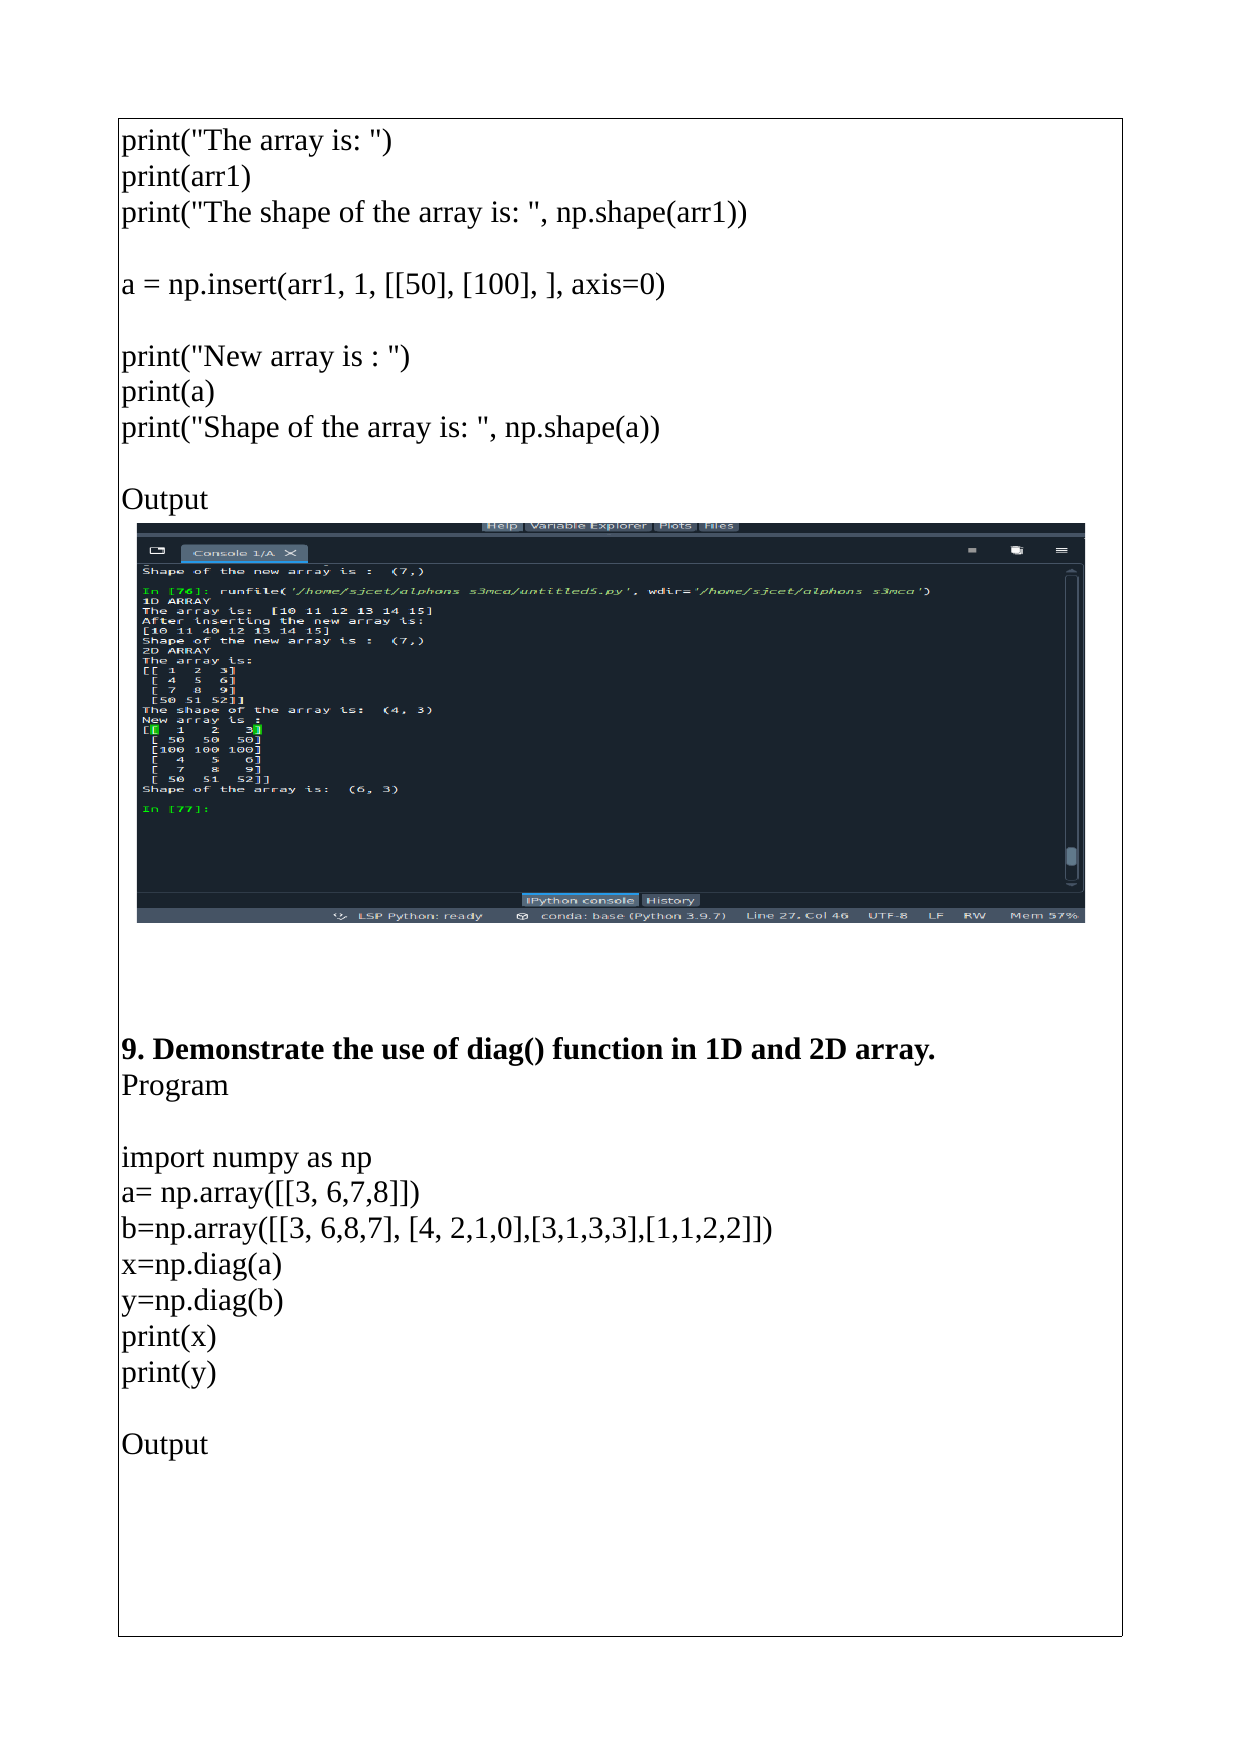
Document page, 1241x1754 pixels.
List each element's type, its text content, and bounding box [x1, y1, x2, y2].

text print("The shape of the array is: ", np.shape(arr1)) [121, 193, 1119, 229]
text print(x) [121, 1317, 1119, 1353]
text Output [121, 481, 1119, 516]
text a= np.array([[3, 6,7,8]]) [121, 1174, 1119, 1210]
text print("New array is : ") [121, 337, 1119, 373]
text y=np.diag(b) [121, 1282, 1119, 1317]
text x=np.diag(a) [121, 1246, 1119, 1282]
text print(arr1) [121, 157, 1119, 193]
text Output [121, 1425, 1119, 1461]
text import numpy as np [121, 1138, 1119, 1174]
text 9. Demonstrate the use of diag() function in 1D and 2D array. [121, 1030, 1119, 1066]
text print("The array is: ") [121, 121, 1119, 157]
text print("Shape of the array is: ", np.shape(a)) [121, 409, 1119, 444]
text b=np.array([[3, 6,8,7], [4, 2,1,0],[3,1,3,3],[1,1,2,2]]) [121, 1210, 1119, 1246]
text print(a) [121, 373, 1119, 409]
text a = np.insert(arr1, 1, [[50], [100], ], axis=0) [121, 265, 1119, 301]
text print(y) [121, 1353, 1119, 1389]
text Program [121, 1066, 1119, 1102]
